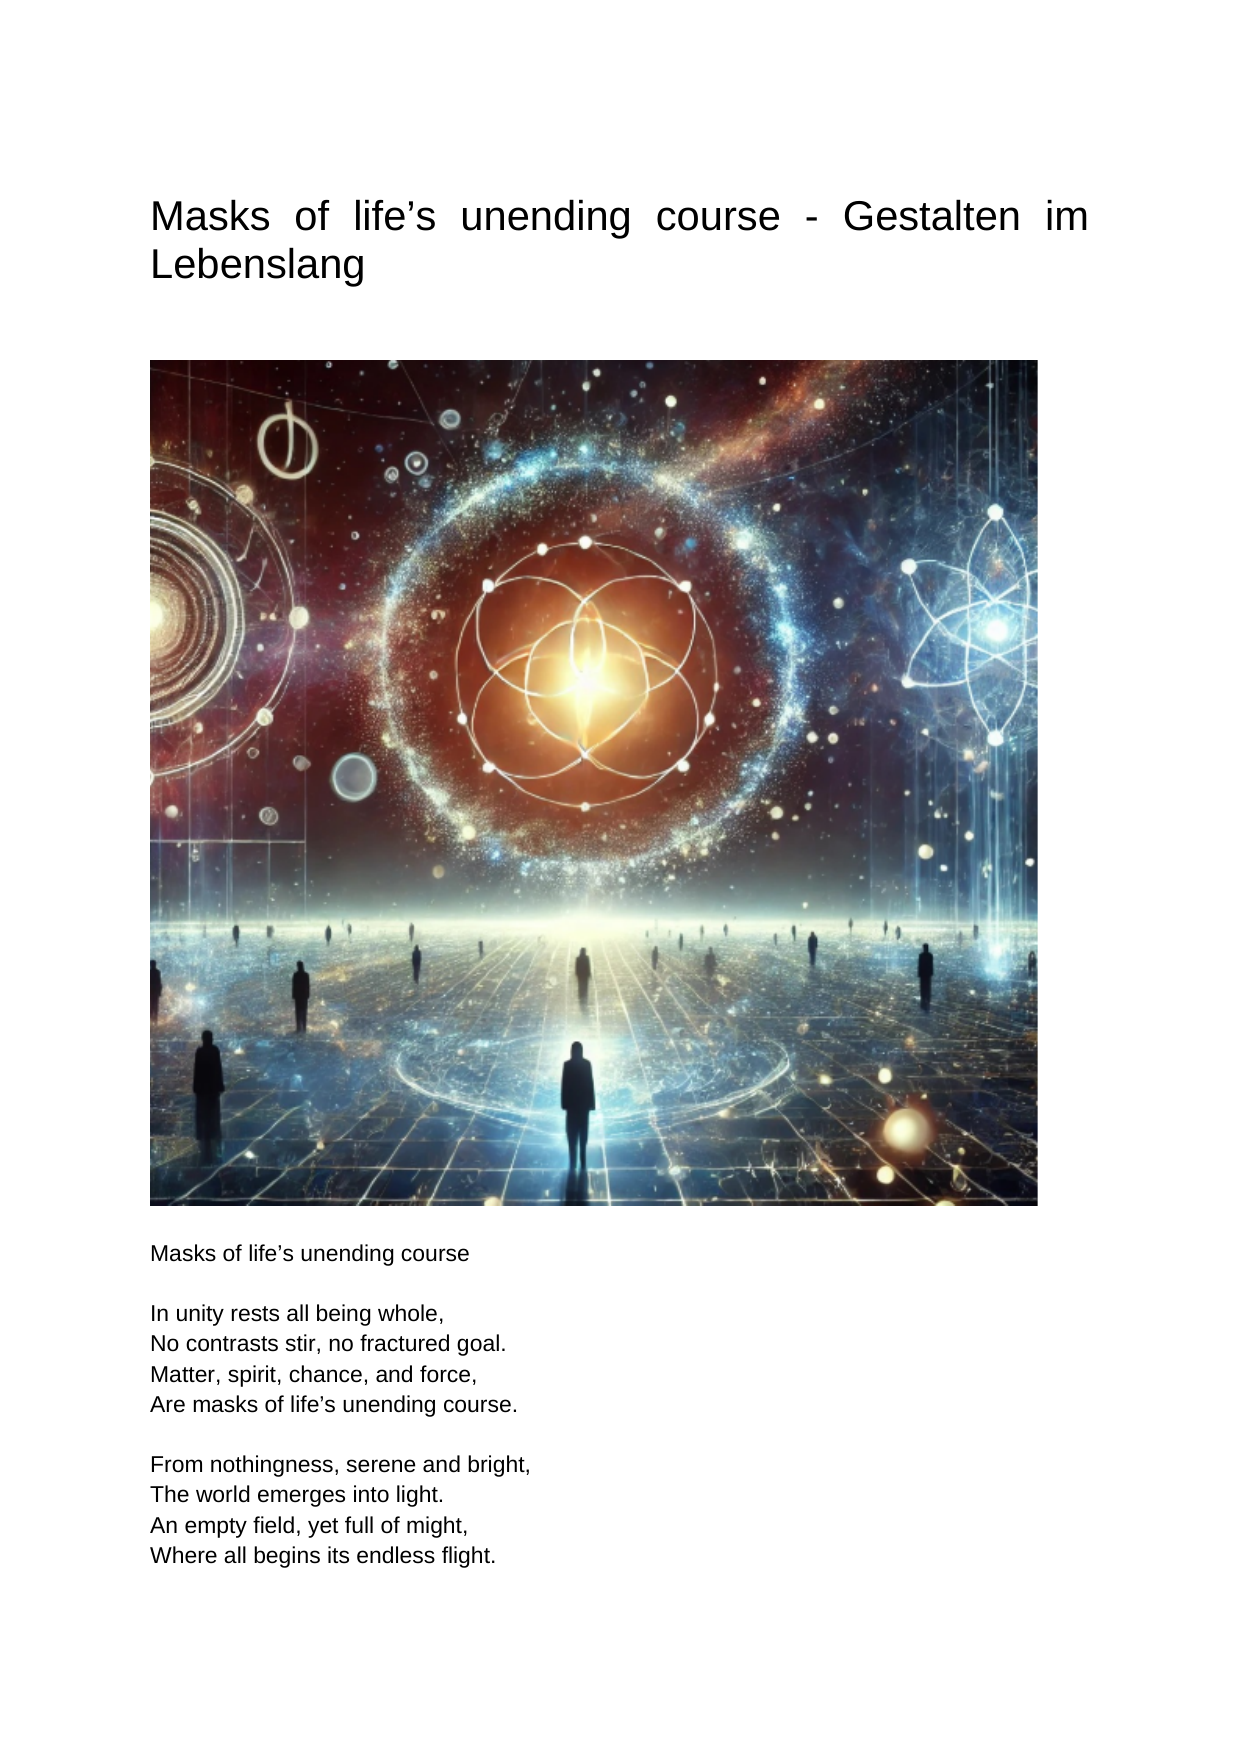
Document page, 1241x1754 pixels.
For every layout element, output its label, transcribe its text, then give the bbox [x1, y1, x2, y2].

text The world emerges into light. [150, 1481, 1090, 1508]
text Matter, spirit, chance, and force, [150, 1361, 1090, 1387]
text From nothingness, serene and bright, [150, 1451, 1090, 1478]
text In unity rests all being whole, [150, 1300, 1090, 1327]
text Where all begins its endless flight. [150, 1542, 1090, 1568]
text An empty field, yet full of might, [150, 1512, 1090, 1538]
text Masks of life’s unending course [150, 1240, 1090, 1266]
text Are masks of life’s unending course. [150, 1391, 1090, 1417]
picture [150, 360, 1038, 1206]
text No contrasts stir, no fractured goal. [150, 1330, 1090, 1357]
subtitle Masks of life’s unending course - Gestalten im Lebenslang [150, 192, 1090, 287]
